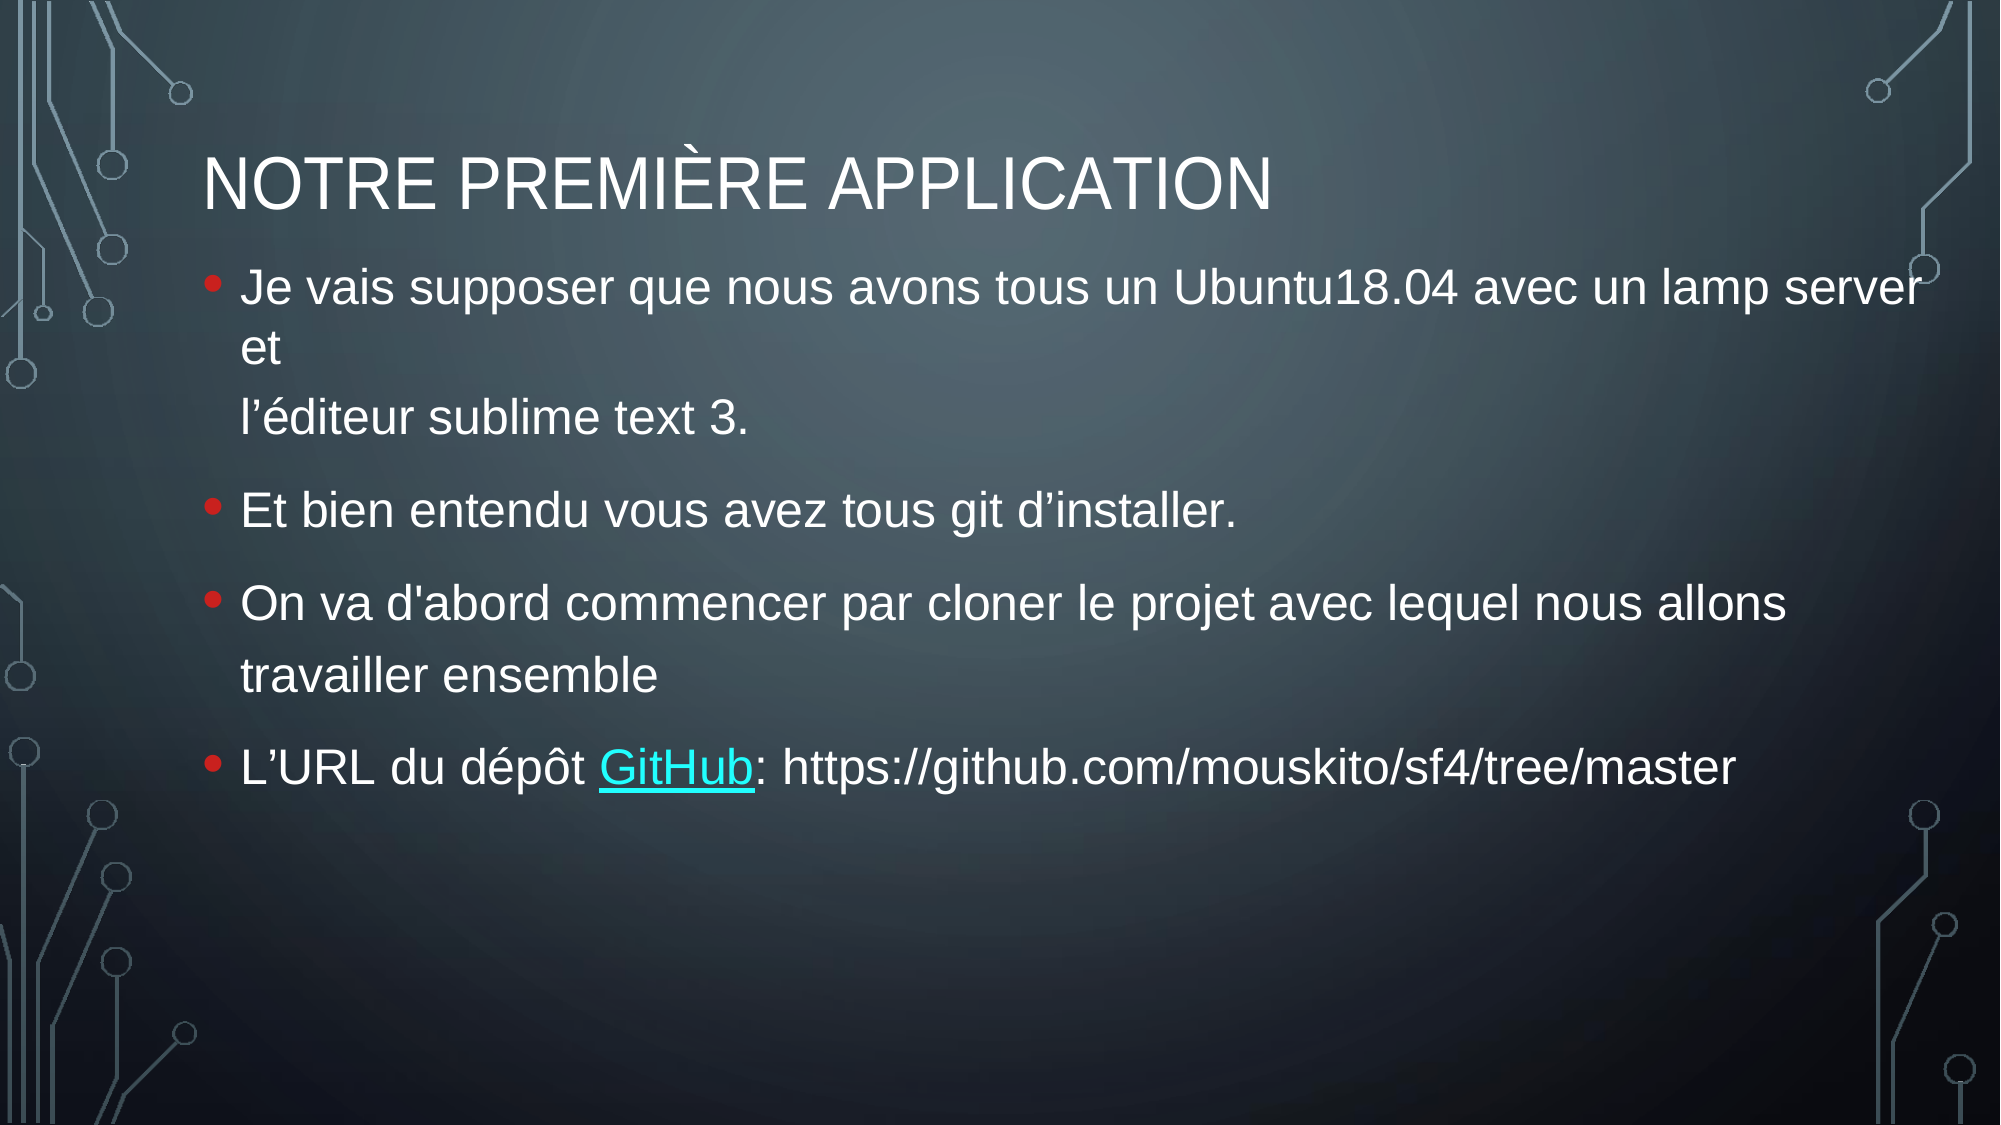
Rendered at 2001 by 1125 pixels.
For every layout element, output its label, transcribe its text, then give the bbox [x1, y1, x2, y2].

text l’éditeur sublime text 3. [240, 387, 1971, 445]
list On va d'abord commencer par cloner le projet avec lequel nous allons [202, 561, 1971, 633]
list L’URL du dépôt GitHub: https://github.com/mouskito/sf4/tree/master [202, 726, 1971, 798]
list Je vais supposer que nous avons tous un Ubuntu18.04 avec un lamp server et [202, 246, 1971, 375]
text travailler ensemble [240, 645, 1971, 703]
picture [0, 0, 2000, 1125]
subtitle NOTRE PREMIÈRE APPLICATION [202, 139, 1971, 225]
list Et bien entendu vous avez tous git d’installer. [202, 468, 1971, 540]
